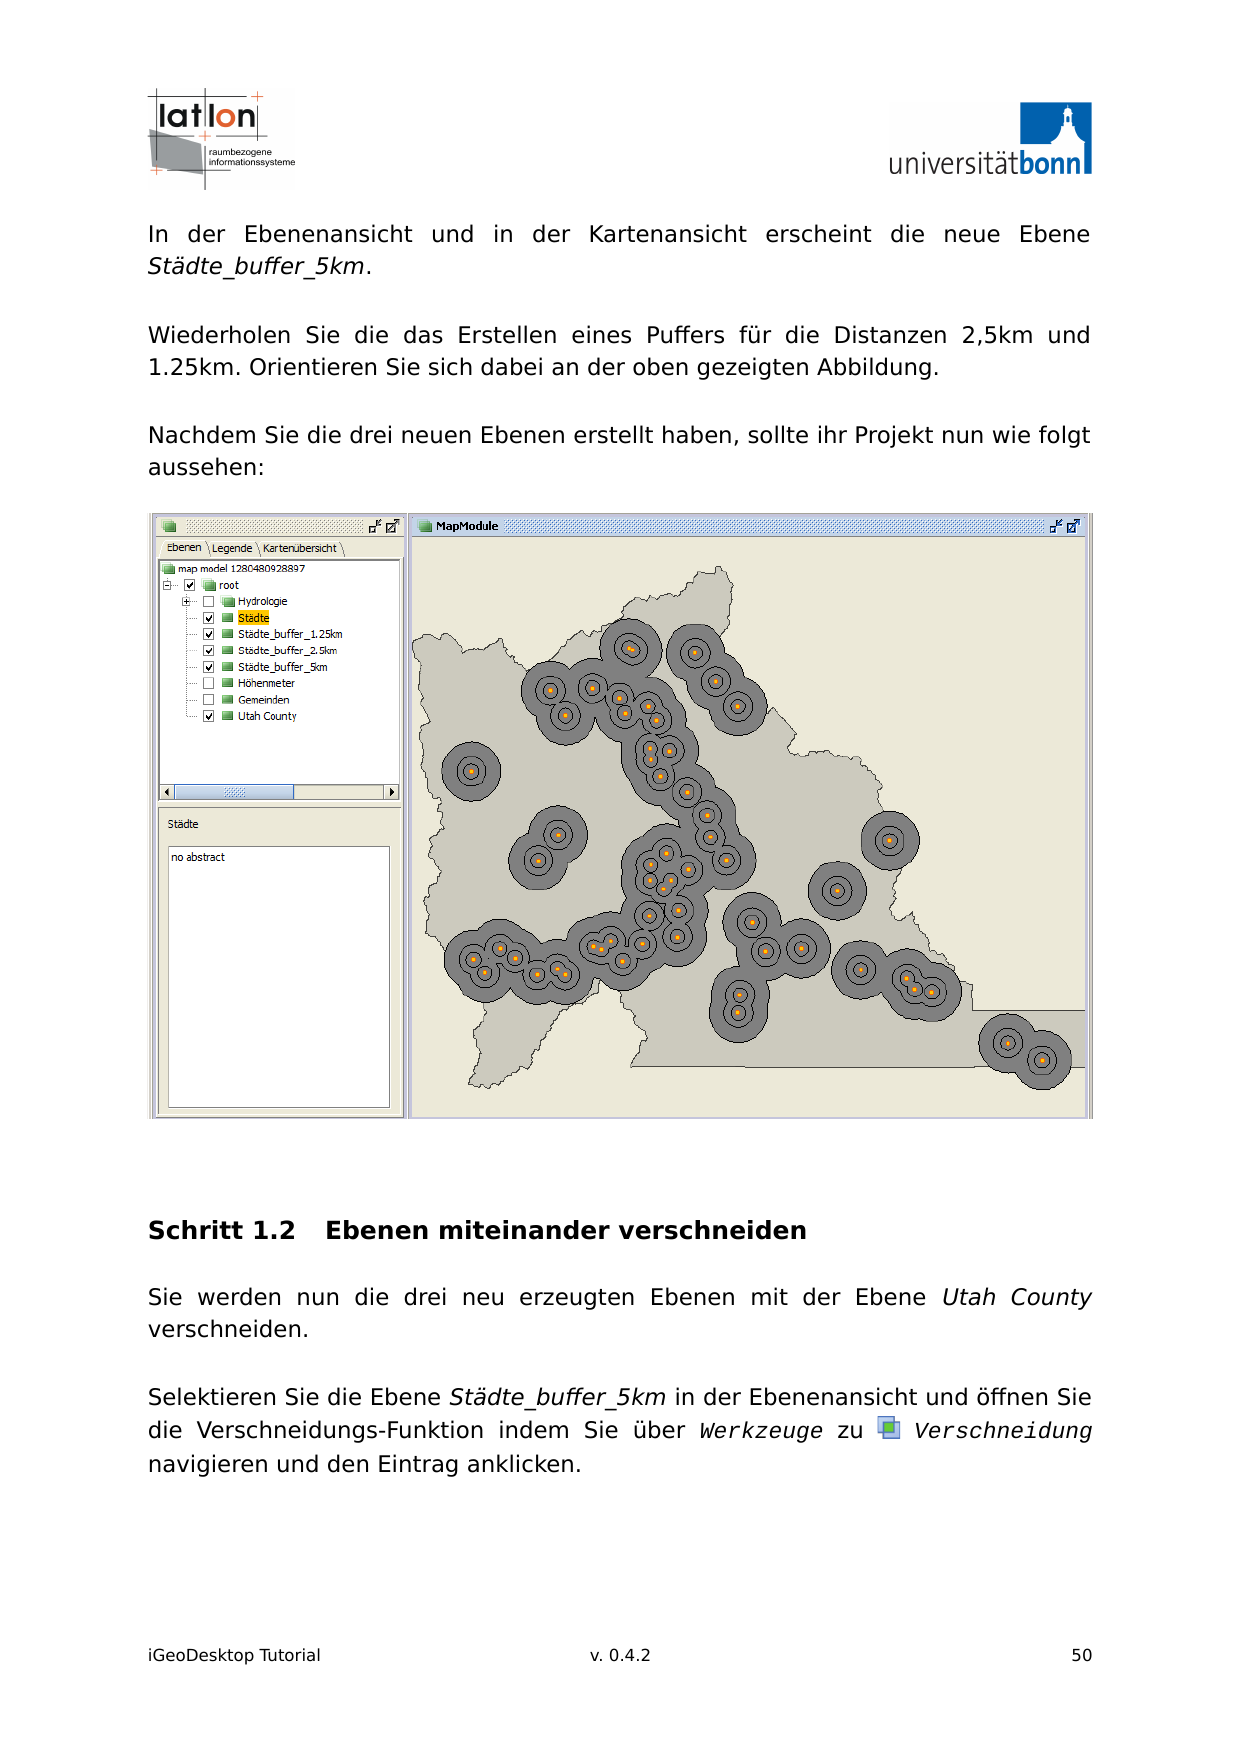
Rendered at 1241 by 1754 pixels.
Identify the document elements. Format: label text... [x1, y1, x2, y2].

text Nachdem Sie die drei neuen Ebenen erstellt haben, sollte ihr Projekt nun wie folgt aussehen: [148, 423, 1092, 481]
picture [877, 1416, 901, 1439]
picture [147, 88, 295, 190]
text Sie werden nun die drei neu erzeugten Ebenen mit der Ebene Utah County verschneiden. [148, 1284, 1092, 1342]
text In der Ebenenansicht und in der Kartenansicht erscheint die neue Ebene Städte_buffer_5km. [148, 221, 1092, 280]
subtitle Ebenen miteinander verschneiden [148, 1216, 1092, 1245]
text Wiederholen Sie die das Erstellen eines Puffers für die Distanzen 2,5km und 1.25km. Orientieren Sie sich dabei an der oben gezeigten Abbildung. [148, 322, 1092, 381]
picture [147, 513, 1093, 1119]
text Selektieren Sie die Ebene Städte_buffer_5km in der Ebenenansicht und öffnen Sie die Verschneidungs-Funktion indem Sie über Werkzeuge zu Verschneidung navigieren und den Eintrag anklicken. [148, 1384, 1092, 1478]
picture [889, 102, 1093, 174]
